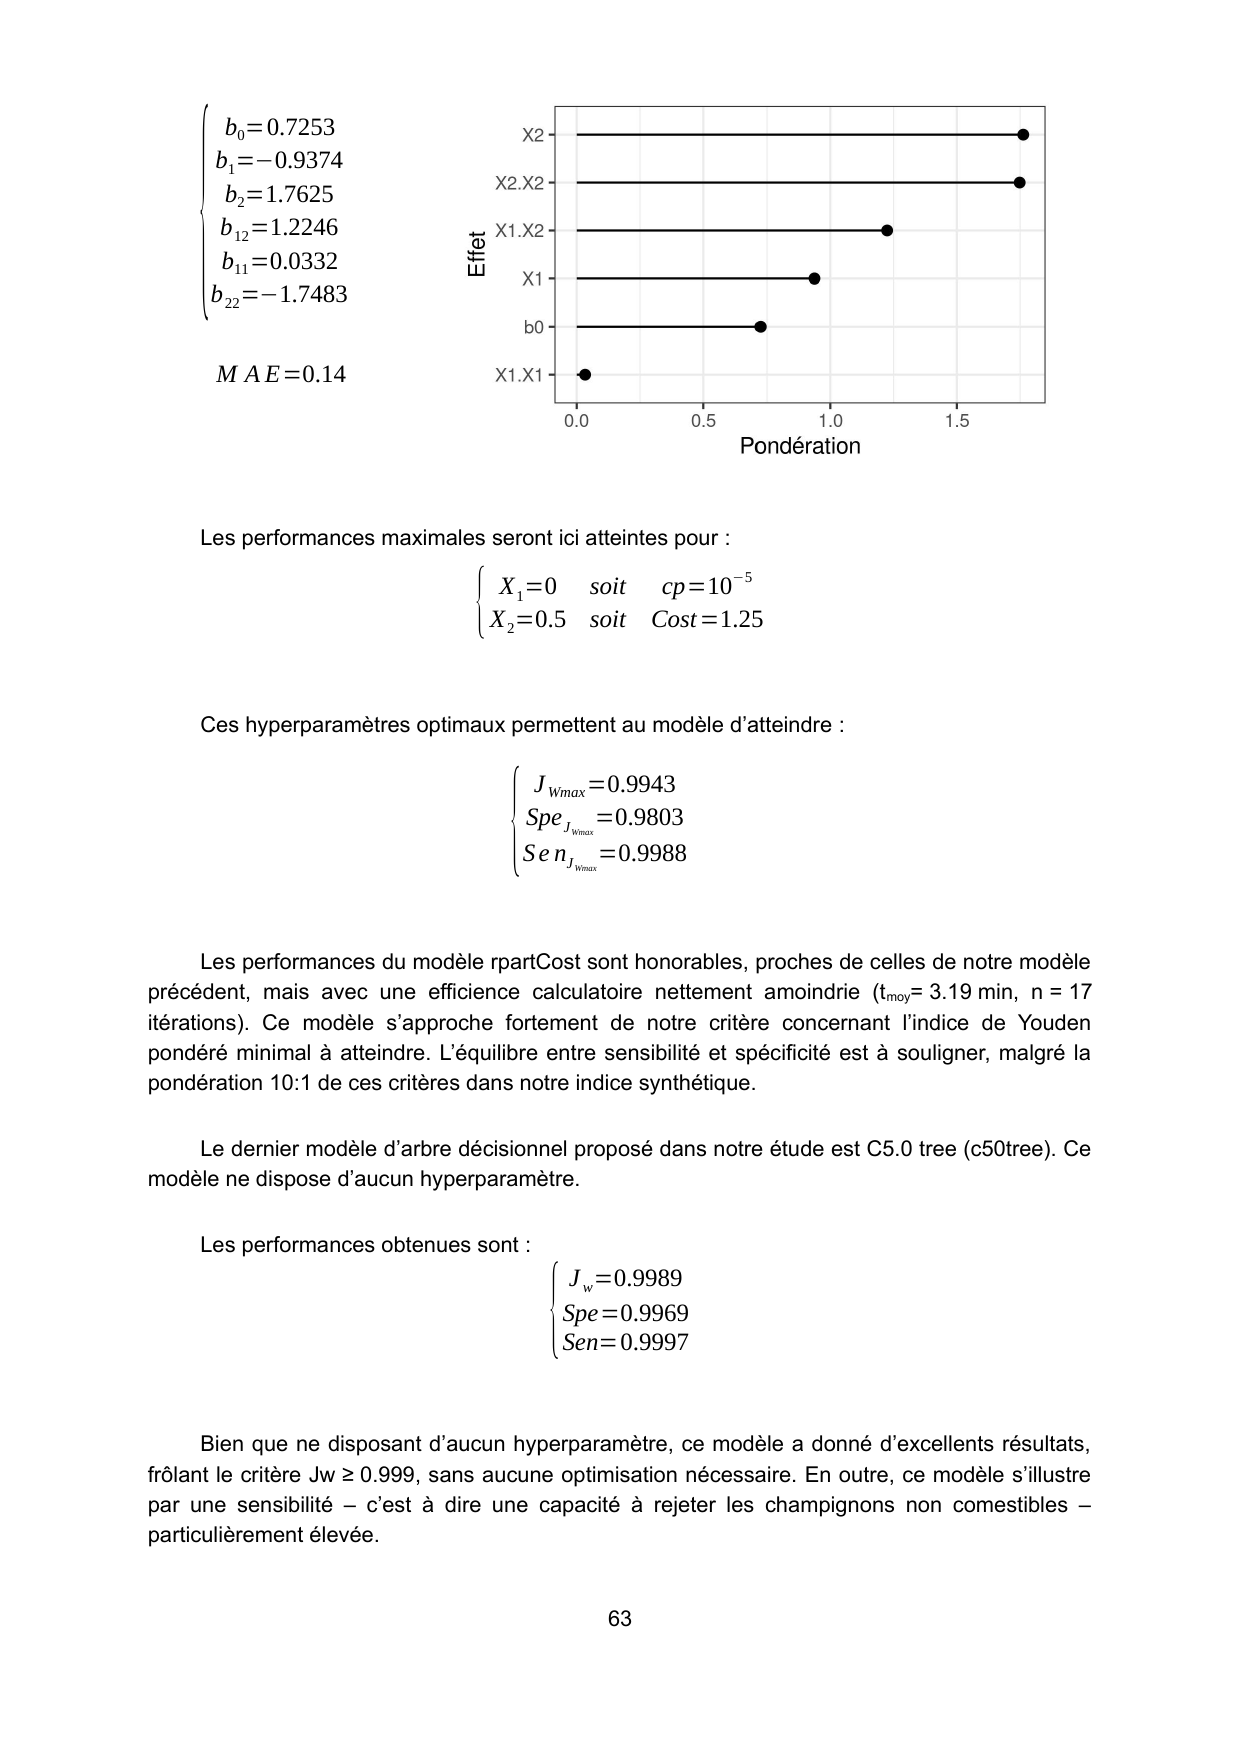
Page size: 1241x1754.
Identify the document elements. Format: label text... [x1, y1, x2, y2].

text Les performances obtenues sont : [148, 1232, 1093, 1257]
text Ces hyperparamètres optimaux permettent au modèle d’atteindre : [148, 712, 1093, 737]
text Bien que ne disposant d’aucun hyperparamètre, ce modèle a donné d’excellents résultats, frôlant le critère Jw ≥ 0.999, sans aucune optimisation nécessaire. En outre, ce modèle s’illustre par une sensibilité – c’est à dire une capacité à rejeter les champignons non comestibles – particulièrement élevée. [148, 1431, 1093, 1547]
text Le dernier modèle d’arbre décisionnel proposé dans notre étude est C5.0 tree (c50tree). Ce modèle ne dispose d’aucun hyperparamètre. [148, 1136, 1093, 1191]
picture [456, 94, 1057, 470]
text Les performances maximales seront ici atteintes pour : [148, 524, 1093, 550]
text Les performances du modèle rpartCost sont honorables, proches de celles de notre modèle précédent, mais avec une efficience calculatoire nettement amoindrie (tmoy= 3.19 min, n = 17 itérations). Ce modèle s’approche fortement de notre critère concernant l’indice de Youden pondéré minimal à atteindre. L’équilibre entre sensibilité et spécificité est à souligner, malgré la pondération 10:1 de ces critères dans notre indice synthétique. [148, 949, 1093, 1095]
